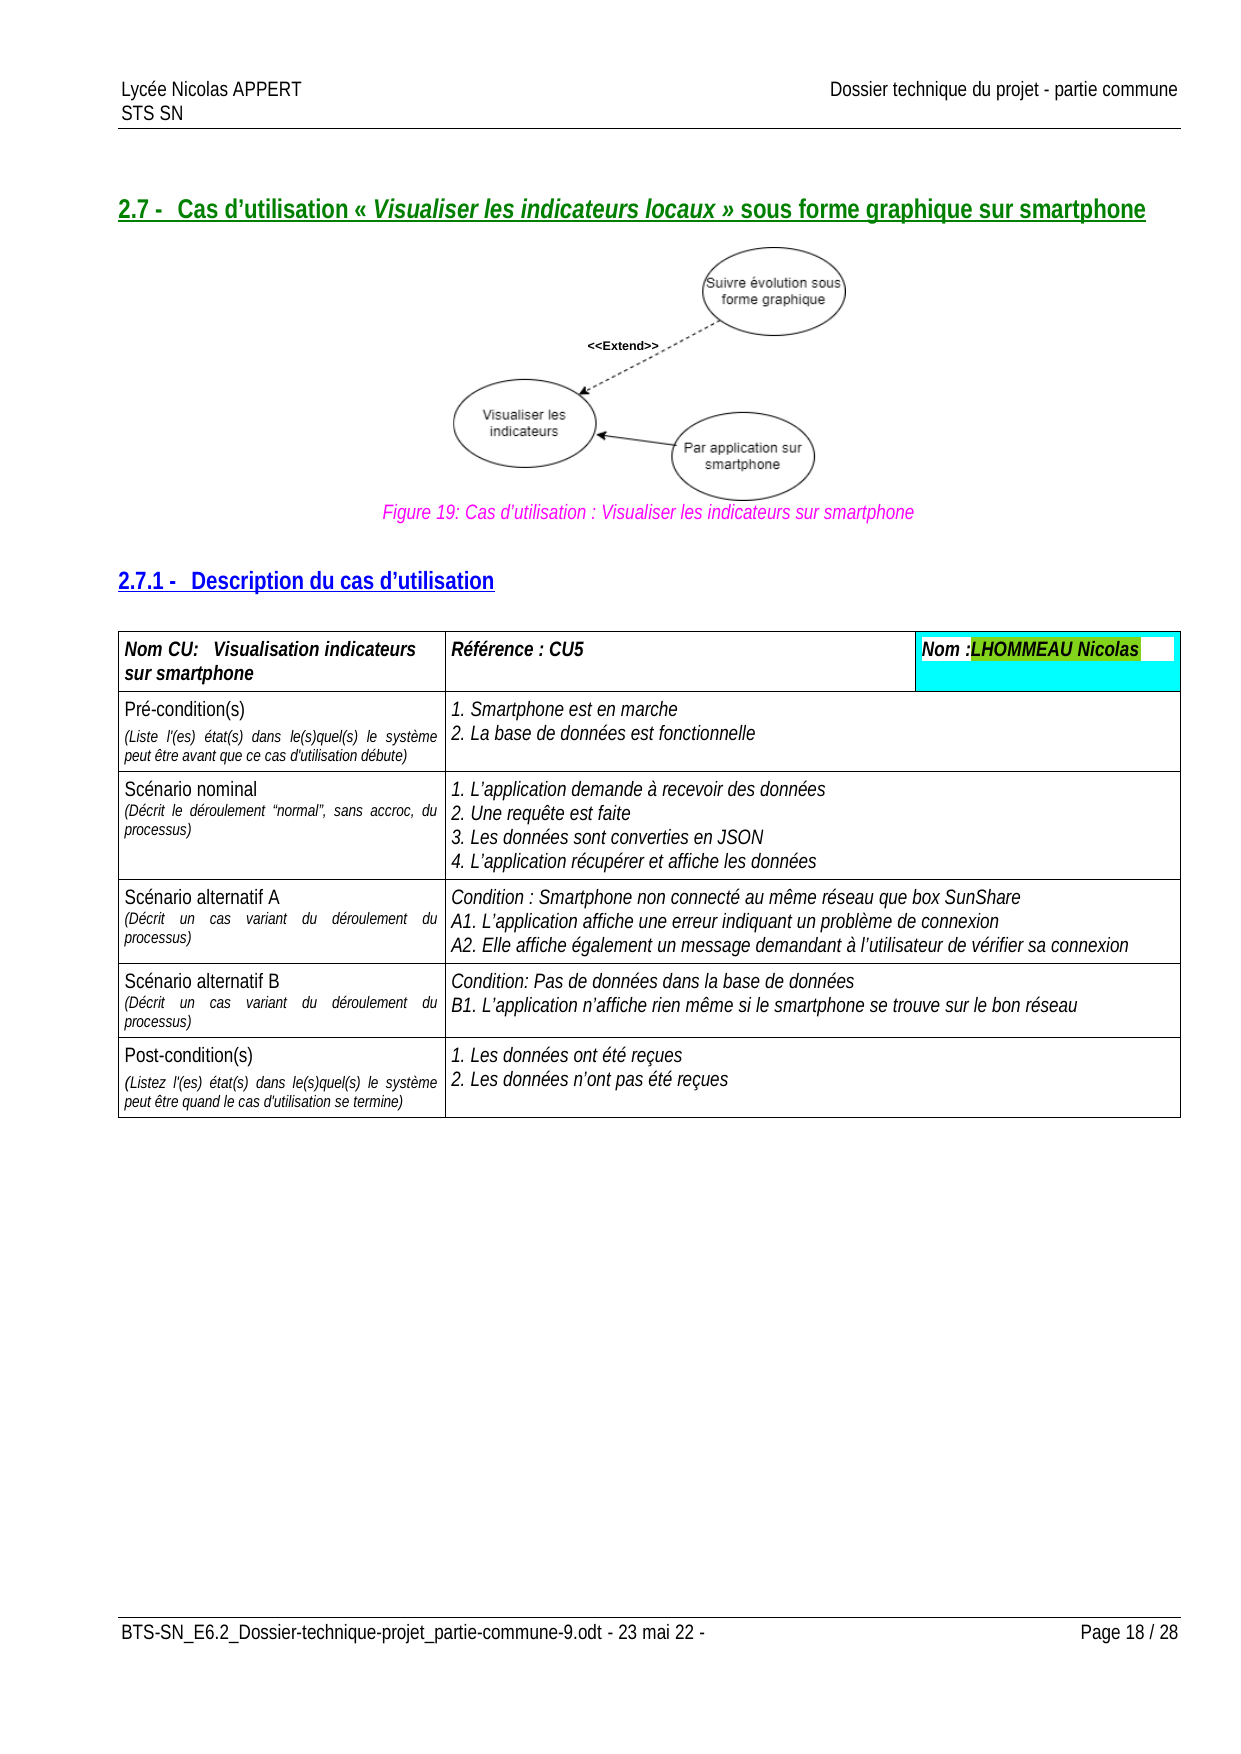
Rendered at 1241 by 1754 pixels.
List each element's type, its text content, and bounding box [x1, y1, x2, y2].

table_header Nom :LHOMMEAU Nicolas [916, 632, 1180, 691]
table_cell 1. Les données ont été reçues 2. Les données n’ont pas été reçues [446, 1038, 1180, 1117]
table_cell Condition : Smartphone non connecté au même réseau que box SunShare A1. L’application affiche une erreur indiquant un problème de connexion A2. Elle affiche également un message demandant à l’utilisateur de vérifier sa connexion [446, 880, 1180, 963]
table_cell Pré-condition(s) (Liste l'(es) état(s) dans le(s)quel(s) le système peut être avant que ce cas d'utilisation débute) [119, 692, 445, 771]
picture [453, 247, 846, 501]
table_cell Condition: Pas de données dans la base de données B1. L’application n’affiche rien même si le smartphone se trouve sur le bon réseau [446, 964, 1180, 1037]
table_cell 1. L’application demande à recevoir des données 2. Une requête est faite 3. Les données sont converties en JSON 4. L’application récupérer et affiche les données [446, 772, 1180, 879]
table_cell Scénario nominal (Décrit le déroulement “normal”, sans accroc, du processus) [119, 772, 445, 879]
table_cell Post-condition(s) (Listez l'(es) état(s) dans le(s)quel(s) le système peut être quand le cas d'utilisation se termine) [119, 1038, 445, 1117]
table_header Nom CU: Visualisation indicateurs sur smartphone [119, 632, 445, 691]
table_cell Scénario alternatif B (Décrit un cas variant du déroulement du processus) [119, 964, 445, 1037]
table_cell 1. Smartphone est en marche 2. La base de données est fonctionnelle [446, 692, 1180, 771]
subtitle Cas d’utilisation « Visualiser les indicateurs locaux » sous forme graphique sur smartphone [118, 193, 1181, 224]
table_cell Scénario alternatif A (Décrit un cas variant du déroulement du processus) [119, 880, 445, 963]
text Figure 19: Cas d’utilisation : Visualiser les indicateurs sur smartphone [333, 247, 966, 524]
subtitle Description du cas d’utilisation [118, 566, 1181, 595]
table_header Référence : CU5 [446, 632, 915, 691]
